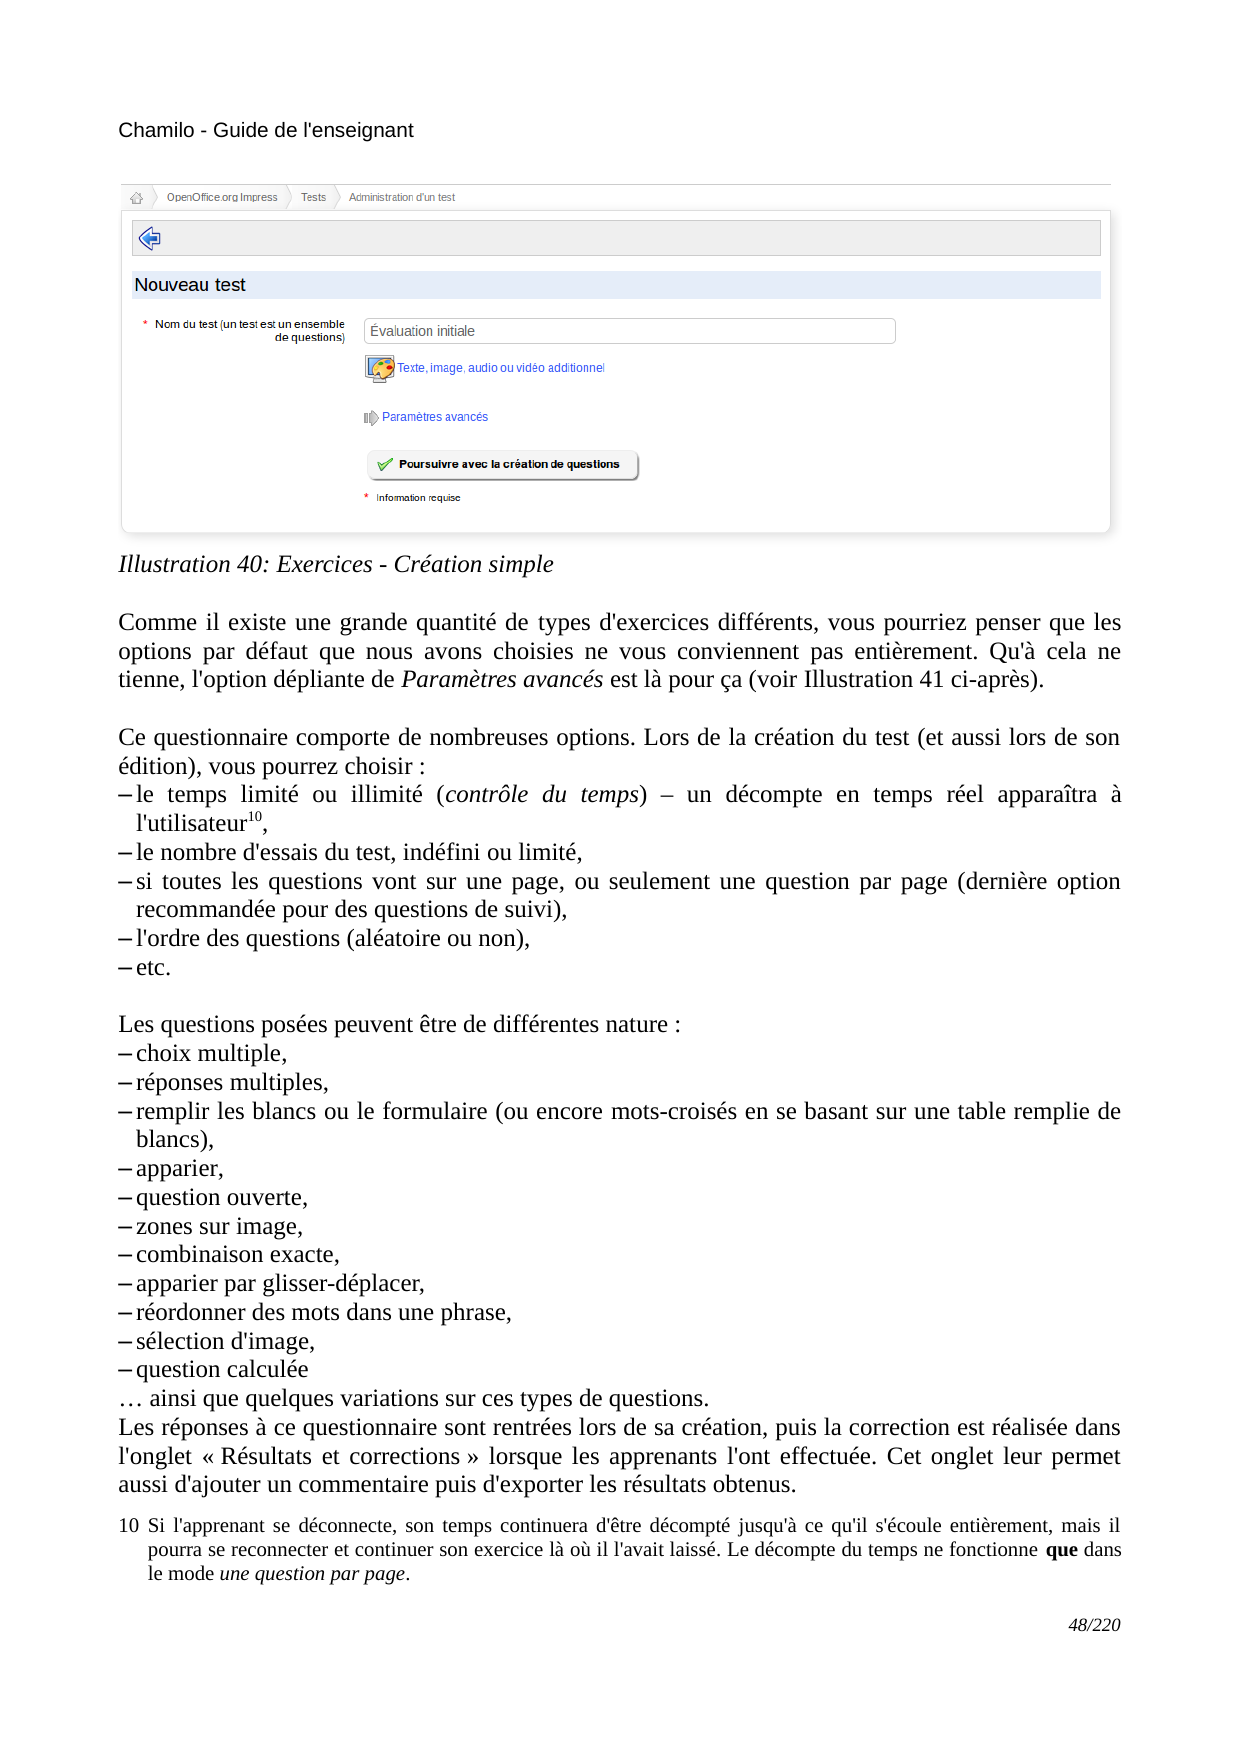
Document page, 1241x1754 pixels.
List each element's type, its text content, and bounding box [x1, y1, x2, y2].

text … ainsi que quelques variations sur ces types de questions. [118, 1383, 1122, 1412]
list question calculée [118, 1354, 1122, 1383]
list zones sur image, [118, 1211, 1122, 1239]
list si toutes les questions vont sur une page, ou seulement une question par page (dernière option recommandée pour des questions de suivi), [118, 866, 1122, 923]
list le temps limité ou illimité (contrôle du temps) – un décompte en temps réel apparaîtra à l'utilisateur, [118, 779, 1122, 837]
text Comme il existe une grande quantité de types d'exercices différents, vous pourriez penser que les options par défaut que nous avons choisies ne vous conviennent pas entièrement. Qu'à cela ne tienne, l'option dépliante de Paramètres avancés est là pour ça (voir Illustration 41 ci-après). [118, 607, 1122, 693]
text Illustration 40: Exercices - Création simple [118, 550, 1122, 578]
text Les questions posées peuvent être de différentes nature : [118, 1009, 1122, 1038]
list réponses multiples, [118, 1067, 1122, 1096]
list apparier par glisser-déplacer, [118, 1268, 1122, 1297]
list Si l'apprenant se déconnecte, son temps continuera d'être décompté jusqu'à ce qu'il s'écoule entièrement, mais il pourra se reconnecter et continuer son exercice là où il l'avait laissé. Le décompte du temps ne fonctionne que dans le mode une question par page. [118, 1512, 1122, 1585]
list l'ordre des questions (aléatoire ou non), [118, 923, 1122, 952]
list choix multiple, [118, 1038, 1122, 1067]
list sélection d'image, [118, 1326, 1122, 1354]
list réordonner des mots dans une phrase, [118, 1297, 1122, 1326]
list combinaison exacte, [118, 1239, 1122, 1268]
list remplir les blancs ou le formulaire (ou encore mots-croisés en se basant sur une table remplie de blancs), [118, 1096, 1122, 1153]
list le nombre d'essais du test, indéfini ou limité, [118, 837, 1122, 866]
text Ce questionnaire comporte de nombreuses options. Lors de la création du test (et aussi lors de son édition), vous pourrez choisir : [118, 722, 1122, 779]
list apparier, [118, 1153, 1122, 1182]
list question ouverte, [118, 1182, 1122, 1211]
list etc. [118, 952, 1122, 981]
picture [118, 184, 1123, 550]
text Les réponses à ce questionnaire sont rentrées lors de sa création, puis la correction est réalisée dans l'onglet « Résultats et corrections » lorsque les apprenants l'ont effectuée. Cet onglet leur permet aussi d'ajouter un commentaire puis d'exporter les résultats obtenus. [118, 1412, 1122, 1498]
